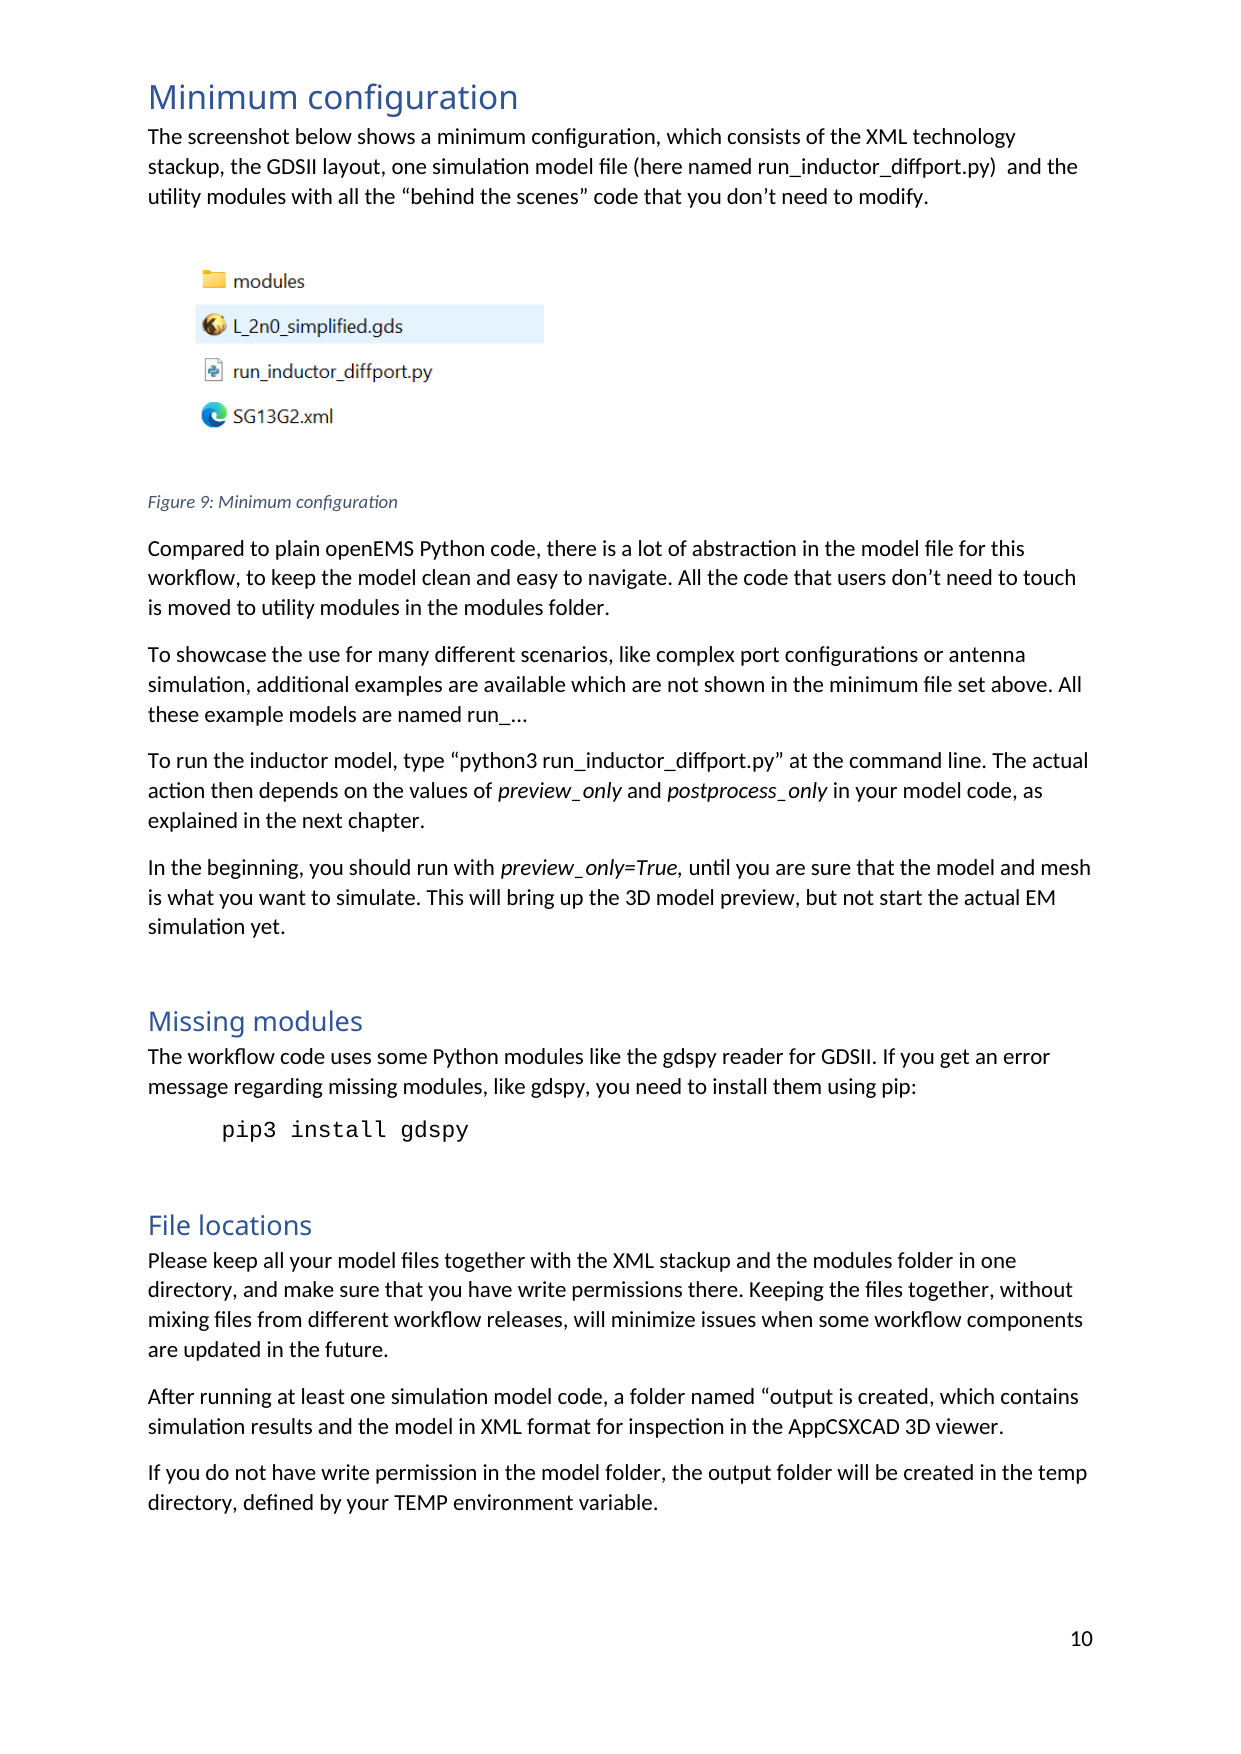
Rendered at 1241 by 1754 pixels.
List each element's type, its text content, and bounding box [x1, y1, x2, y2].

text Please keep all your model files together with the XML stackup and the modules folder in one directory, and make sure that you have write permissions there. Keeping the files together, without mixing files from different workflow releases, will minimize issues when some workflow components are updated in the future. [148, 1246, 1093, 1363]
subtitle Minimum configuration [148, 74, 1093, 119]
text After running at least one simulation model code, a folder named “output is created, which contains simulation results and the model in XML format for inspection in the AppCSXCAD 3D viewer. [148, 1382, 1093, 1440]
text Compared to plain openEMS Python code, there is a lot of abstraction in the model file for this workflow, to keep the model clean and easy to navigate. All the code that users don’t need to touch is moved to utility modules in the modules folder. [148, 534, 1093, 621]
picture [184, 248, 544, 442]
text Figure 9: Minimum configuration [148, 490, 1093, 513]
text To run the inductor model, type “python3 run_inductor_diffport.py” at the command line. The actual action then depends on the values of preview_only and postprocess_only in your model code, as explained in the next chapter. [148, 746, 1093, 834]
text The workflow code uses some Python modules like the gdspy reader for GDSII. If you get an error message regarding missing modules, like gdspy, you need to install them using pip: [148, 1042, 1093, 1100]
subtitle Missing modules [148, 963, 1093, 1039]
text pip3 install gdspy [148, 1118, 1093, 1144]
text In the beginning, you should run with preview_only=True, until you are sure that the model and mesh is what you want to simulate. This will bring up the 3D model preview, but not start the actual EM simulation yet. [148, 853, 1093, 941]
subtitle File locations [148, 1167, 1093, 1243]
text To showcase the use for many different scenarios, like complex port configurations or antenna simulation, additional examples are available which are not shown in the minimum file set above. All these example models are named run_... [148, 640, 1093, 728]
text The screenshot below shows a minimum configuration, which consists of the XML technology stackup, the GDSII layout, one simulation model file (here named run_inductor_diffport.py) and the utility modules with all the “behind the scenes” code that you don’t need to modify. [148, 122, 1093, 210]
text If you do not have write permission in the model folder, the output folder will be created in the temp directory, defined by your TEMP environment variable. [148, 1458, 1093, 1516]
